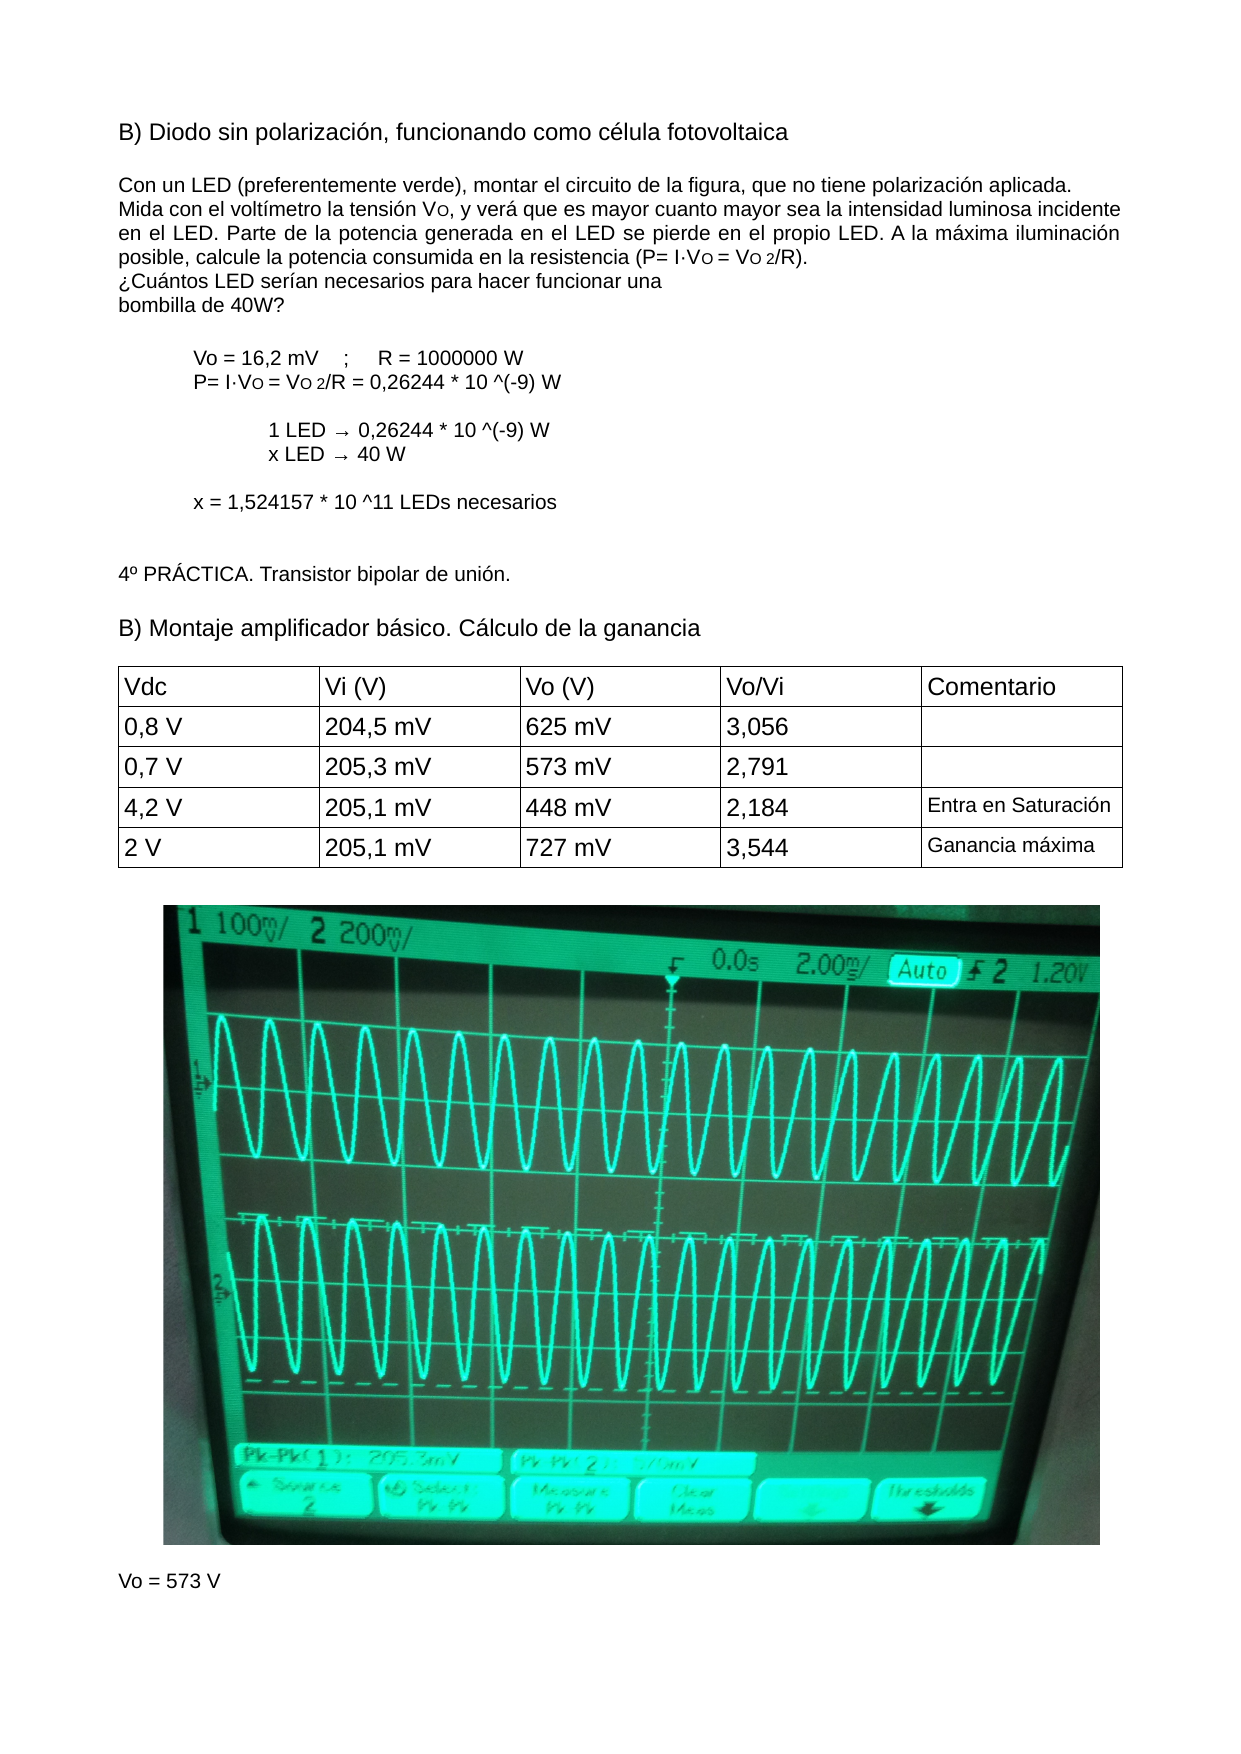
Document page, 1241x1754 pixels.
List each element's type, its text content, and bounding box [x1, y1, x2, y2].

table_cell 448 mV [521, 788, 720, 827]
text x = 1,524157 * 10 ^11 LEDs necesarios [118, 489, 1122, 513]
text bombilla de 40W? [118, 293, 1122, 317]
table_header Vi (V) [320, 667, 520, 706]
table_cell [922, 707, 1122, 746]
text ¿Cuántos LED serían necesarios para hacer funcionar una [118, 269, 1122, 293]
table_cell 204,5 mV [320, 707, 520, 746]
table_header Comentario [922, 667, 1122, 706]
text Vo = 573 V [118, 1569, 1122, 1593]
table_cell 2,184 [721, 788, 921, 827]
text P= I·VO = VO 2/R = 0,26244 * 10 ^(-9) W [118, 370, 1122, 394]
table_cell 3,544 [721, 828, 921, 867]
table_cell Entra en Saturación [922, 788, 1122, 827]
table_cell 4,2 V [119, 788, 319, 827]
text x LED → 40 W [118, 442, 1122, 466]
table_cell 727 mV [521, 828, 720, 867]
table_cell 205,1 mV [320, 788, 520, 827]
table_header Vo (V) [521, 667, 720, 706]
table_cell Ganancia máxima [922, 828, 1122, 867]
text Vo = 16,2 mV ; R = 1000000 W [118, 346, 1122, 370]
table_cell 0,8 V [119, 707, 319, 746]
table_cell 573 mV [521, 747, 720, 787]
text B) Montaje amplificador básico. Cálculo de la ganancia [118, 614, 1122, 642]
text Mida con el voltímetro la tensión VO, y verá que es mayor cuanto mayor sea la intensidad luminosa incidente en el LED. Parte de la potencia generada en el LED se pierde en el propio LED. A la máxima iluminación posible, calcule la potencia consumida en la resistencia (P= I·VO = VO 2/R). [118, 197, 1122, 269]
table_header Vdc [119, 667, 319, 706]
table_cell 3,056 [721, 707, 921, 746]
text B) Diodo sin polarización, funcionando como célula fotovoltaica [118, 118, 1122, 146]
table_header Vo/Vi [721, 667, 921, 706]
table_cell 205,3 mV [320, 747, 520, 787]
table_cell [922, 747, 1122, 787]
text 1 LED → 0,26244 * 10 ^(-9) W [118, 418, 1122, 442]
table_cell 205,1 mV [320, 828, 520, 867]
table_cell 0,7 V [119, 747, 319, 787]
picture [163, 905, 1100, 1545]
table_cell 2,791 [721, 747, 921, 787]
text 4º PRÁCTICA. Transistor bipolar de unión. [118, 561, 1122, 585]
text Con un LED (preferentemente verde), montar el circuito de la figura, que no tiene polarización aplicada. [118, 173, 1122, 197]
table_cell 2 V [119, 828, 319, 867]
table_cell 625 mV [521, 707, 720, 746]
